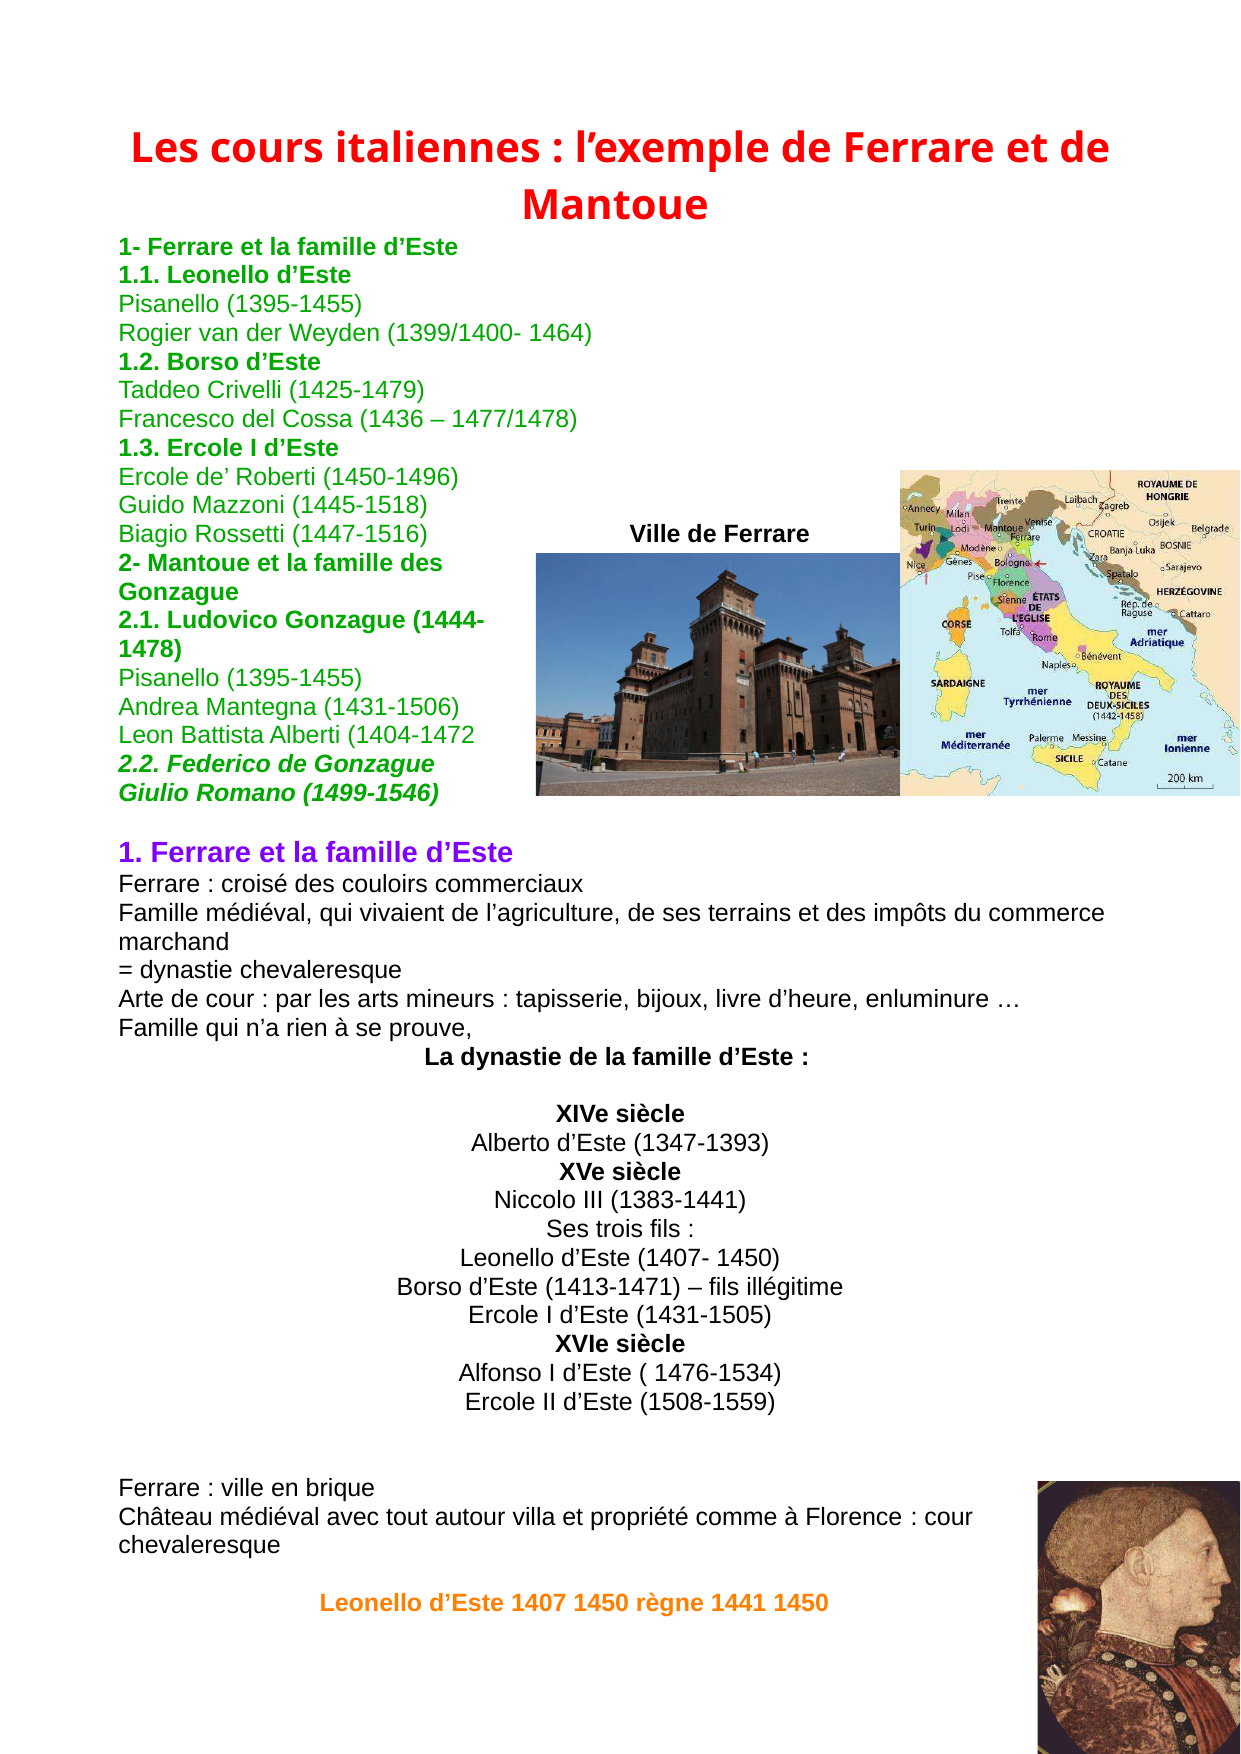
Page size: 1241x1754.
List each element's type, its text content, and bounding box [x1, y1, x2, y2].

text 1. Ferrare et la famille d’Este [118, 835, 1122, 869]
text Ercole I d’Este (1431-1505) [118, 1300, 1122, 1329]
text Rogier van der Weyden (1399/1400- 1464) [118, 318, 1122, 347]
text 1.3. Ercole I d’Este [118, 433, 1122, 462]
text Guido Mazzoni (1445-1518) [118, 490, 900, 519]
text Famille qui n’a rien à se prouve, [118, 1013, 1122, 1041]
text Château médiéval avec tout autour villa et propriété comme à Florence : cour chevaleresque [118, 1501, 1037, 1559]
text Arte de cour : par les arts mineurs : tapisserie, bijoux, livre d’heure, enluminure … [118, 984, 1122, 1013]
picture [535, 470, 1241, 796]
text Alfonso I d’Este ( 1476-1534) [118, 1358, 1122, 1386]
text 1.1. Leonello d’Este [118, 260, 1122, 289]
text 2.1. Ludovico Gonzague (1444-1478) [118, 605, 535, 663]
text Borso d’Este (1413-1471) – fils illégitime [118, 1271, 1122, 1300]
text Leonello d’Este (1407- 1450) [118, 1243, 1122, 1271]
text Andrea Mantegna (1431-1506) [118, 692, 535, 720]
text Leonello d’Este 1407 1450 règne 1441 1450 [118, 1588, 1037, 1616]
text Pisanello (1395-1455) [118, 663, 535, 692]
text Famille médiéval, qui vivaient de l’agriculture, de ses terrains et des impôts du commerce marchand [118, 898, 1122, 955]
picture [1037, 1481, 1241, 1754]
text = dynastie chevaleresque [118, 955, 1122, 984]
text Alberto d’Este (1347-1393) [118, 1128, 1122, 1156]
text 2- Mantoue et la famille des Gonzague [118, 548, 900, 605]
text Niccolo III (1383-1441) [118, 1185, 1122, 1214]
text 1.2. Borso d’Este [118, 347, 1122, 375]
text Biagio Rossetti (1447-1516) Ville de Ferrare [118, 519, 900, 548]
text XIVe siècle [118, 1099, 1122, 1128]
text Ses trois fils : [118, 1214, 1122, 1243]
text La dynastie de la famille d’Este : [118, 1041, 1122, 1070]
text 1- Ferrare et la famille d’Este [118, 232, 1122, 260]
text Ferrare : ville en brique [118, 1473, 1122, 1501]
text Taddeo Crivelli (1425-1479) [118, 375, 1122, 404]
text Ercole II d’Este (1508-1559) [118, 1386, 1122, 1415]
text Giulio Romano (1499-1546) [118, 778, 1122, 807]
text XVIe siècle [118, 1329, 1122, 1358]
text Pisanello (1395-1455) [118, 289, 1122, 318]
text 2.2. Federico de Gonzague [118, 749, 535, 778]
text Leon Battista Alberti (1404-1472 [118, 720, 535, 749]
text XVe siècle [118, 1156, 1122, 1185]
text Ferrare : croisé des couloirs commerciaux [118, 869, 1122, 898]
text Ercole de’ Roberti (1450-1496) [118, 462, 1122, 490]
text Francesco del Cossa (1436 – 1477/1478) [118, 404, 1122, 433]
text Les cours italiennes : l’exemple de Ferrare et de Mantoue [118, 118, 1122, 232]
